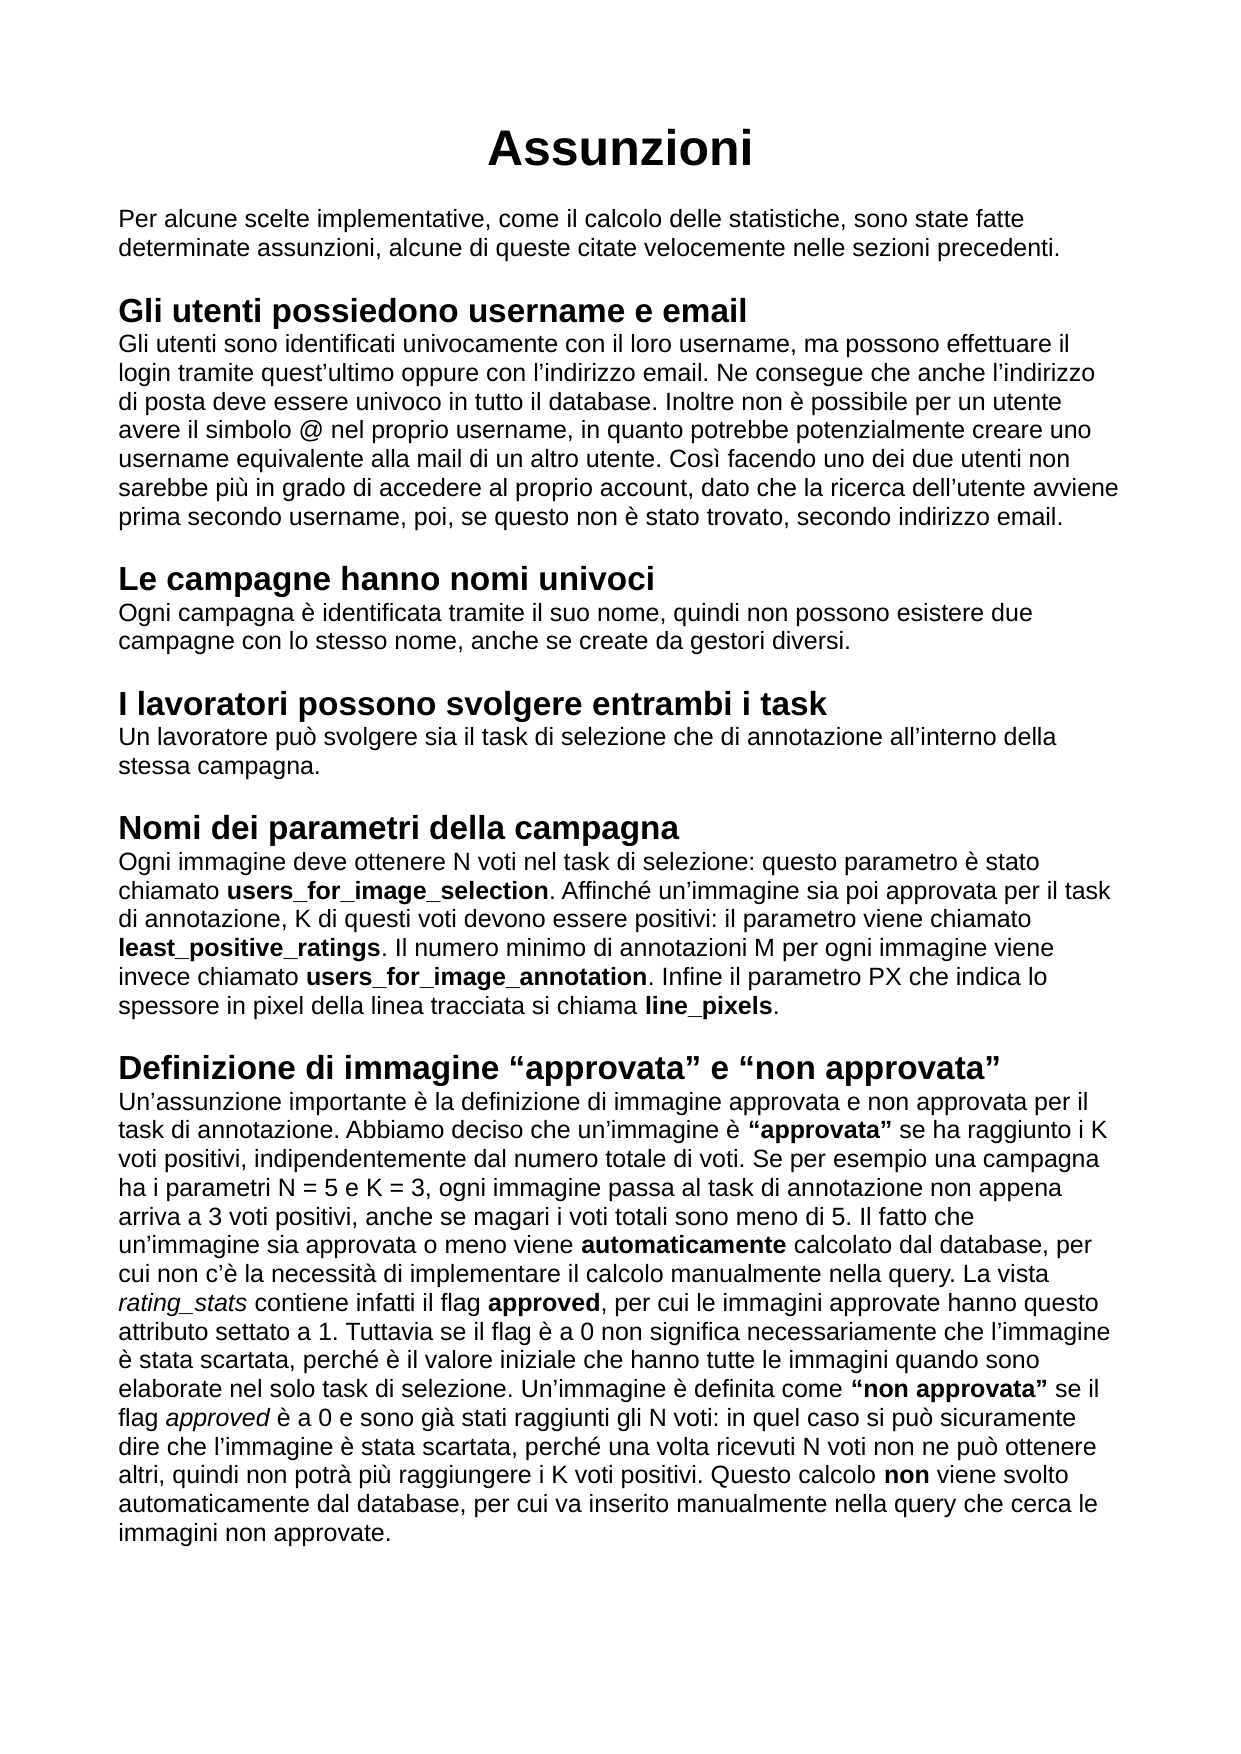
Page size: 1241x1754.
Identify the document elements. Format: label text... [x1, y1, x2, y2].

text Per alcune scelte implementative, come il calcolo delle statistiche, sono state fatte determinate assunzioni, alcune di queste citate velocemente nelle sezioni precedenti. [118, 204, 1122, 262]
text Gli utenti possiedono username e email [118, 291, 1122, 329]
text Un’assunzione importante è la definizione di immagine approvata e non approvata per il task di annotazione. Abbiamo deciso che un’immagine è “approvata” se ha raggiunto i K voti positivi, indipendentemente dal numero totale di voti. Se per esempio una campagna ha i parametri N = 5 e K = 3, ogni immagine passa al task di annotazione non appena arriva a 3 voti positivi, anche se magari i voti totali sono meno di 5. Il fatto che un’immagine sia approvata o meno viene automaticamente calcolato dal database, per cui non c’è la necessità di implementare il calcolo manualmente nella query. La vista rating_stats contiene infatti il flag approved, per cui le immagini approvate hanno questo attributo settato a 1. Tuttavia se il flag è a 0 non significa necessariamente che l’immagine è stata scartata, perché è il valore iniziale che hanno tutte le immagini quando sono elaborate nel solo task di selezione. Un’immagine è definita come “non approvata” se il flag approved è a 0 e sono già stati raggiunti gli N voti: in quel caso si può sicuramente dire che l’immagine è stata scartata, perché una volta ricevuti N voti non ne può ottenere altri, quindi non potrà più raggiungere i K voti positivi. Questo calcolo non viene svolto automaticamente dal database, per cui va inserito manualmente nella query che cerca le immagini non approvate. [118, 1087, 1122, 1547]
text I lavoratori possono svolgere entrambi i task [118, 684, 1122, 722]
text Assunzioni [118, 118, 1122, 176]
text Definizione di immagine “approvata” e “non approvata” [118, 1048, 1122, 1087]
text Nomi dei parametri della campagna [118, 808, 1122, 847]
text Gli utenti sono identificati univocamente con il loro username, ma possono effettuare il login tramite quest’ultimo oppure con l’indirizzo email. Ne consegue che anche l’indirizzo di posta deve essere univoco in tutto il database. Inoltre non è possibile per un utente avere il simbolo @ nel proprio username, in quanto potrebbe potenzialmente creare uno username equivalente alla mail di un altro utente. Così facendo uno dei due utenti non sarebbe più in grado di accedere al proprio account, dato che la ricerca dell’utente avviene prima secondo username, poi, se questo non è stato trovato, secondo indirizzo email. [118, 329, 1122, 530]
text Ogni immagine deve ottenere N voti nel task di selezione: questo parametro è stato chiamato users_for_image_selection. Affinché un’immagine sia poi approvata per il task di annotazione, K di questi voti devono essere positivi: il parametro viene chiamato least_positive_ratings. Il numero minimo di annotazioni M per ogni immagine viene invece chiamato users_for_image_annotation. Infine il parametro PX che indica lo spessore in pixel della linea tracciata si chiama line_pixels. [118, 847, 1122, 1019]
text Un lavoratore può svolgere sia il task di selezione che di annotazione all’interno della stessa campagna. [118, 722, 1122, 780]
text Le campagne hanno nomi univoci [118, 559, 1122, 597]
text Ogni campagna è identificata tramite il suo nome, quindi non possono esistere due campagne con lo stesso nome, anche se create da gestori diversi. [118, 597, 1122, 655]
